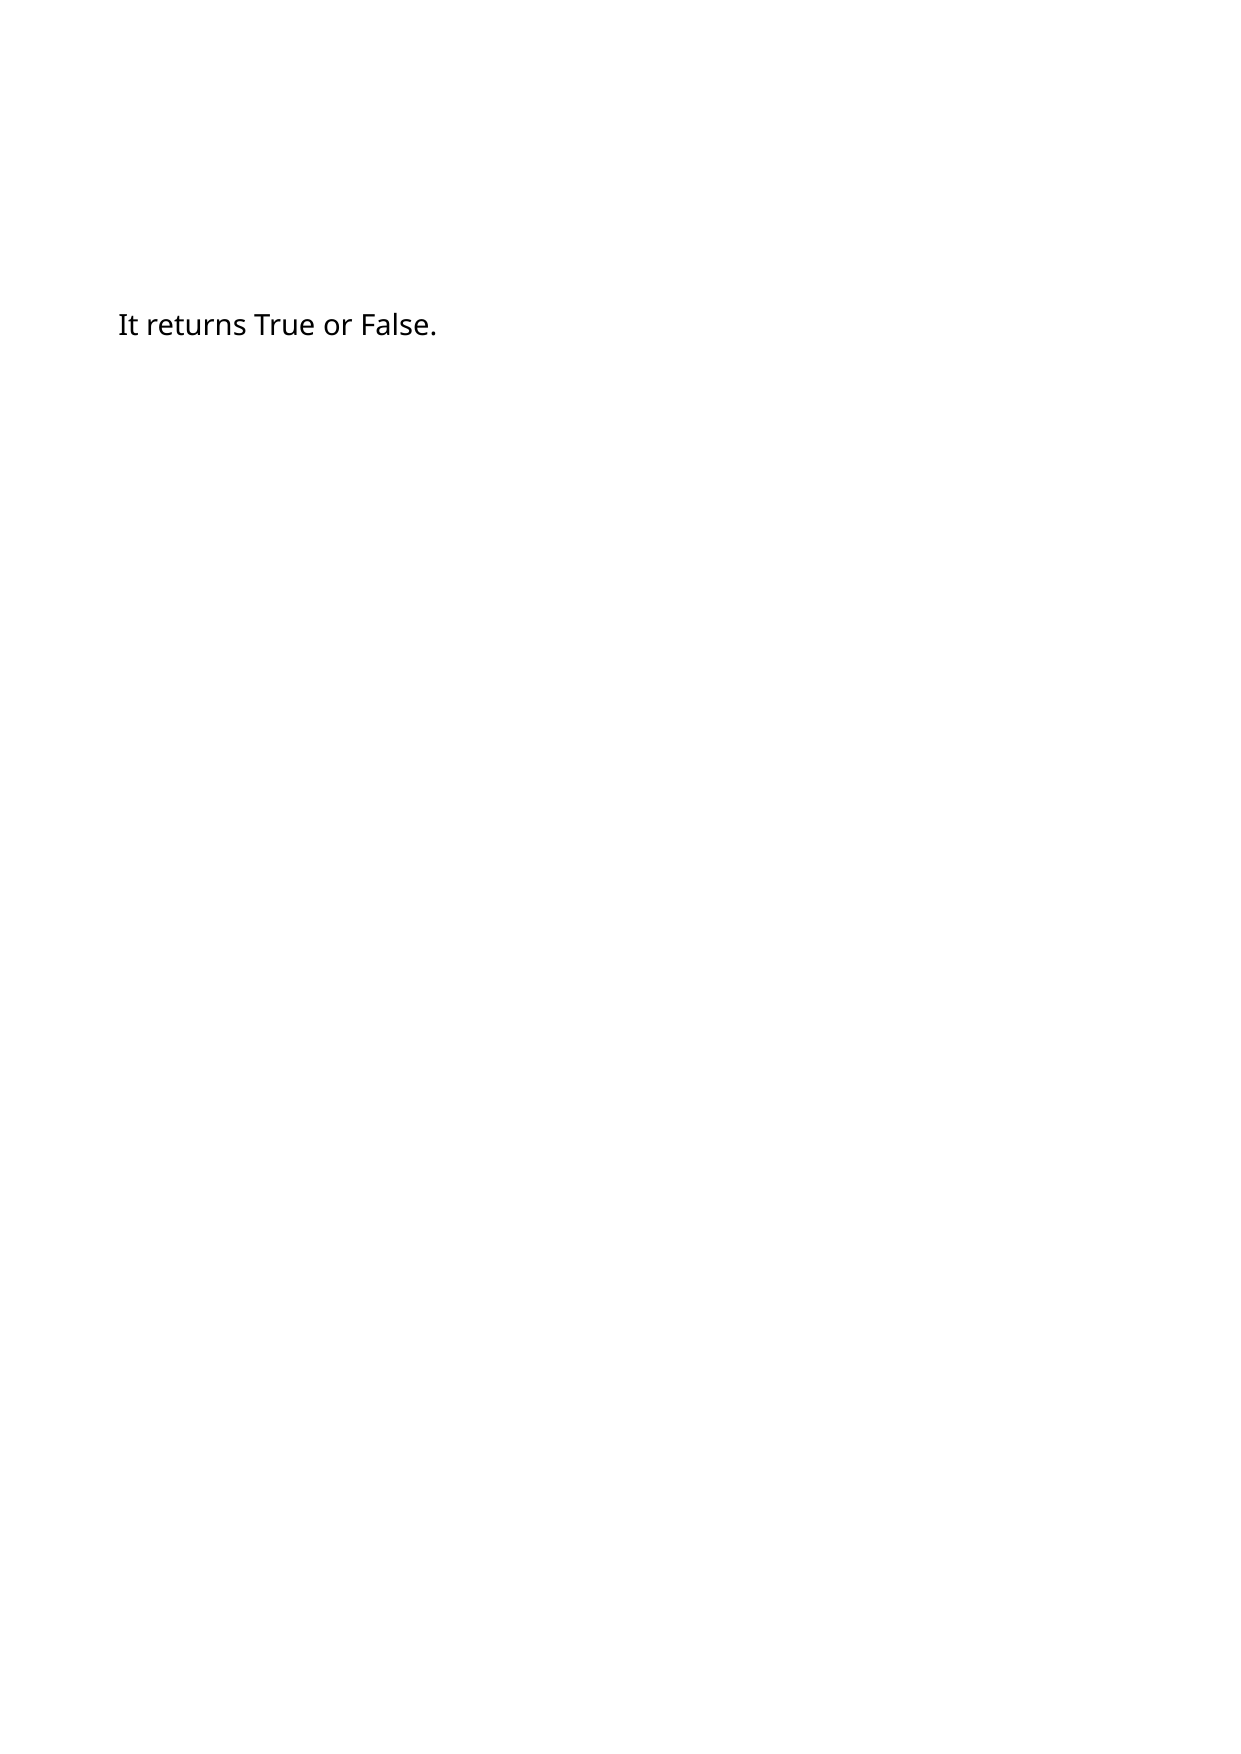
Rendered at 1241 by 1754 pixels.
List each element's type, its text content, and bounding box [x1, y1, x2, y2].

text It returns True or False. [118, 305, 1122, 344]
